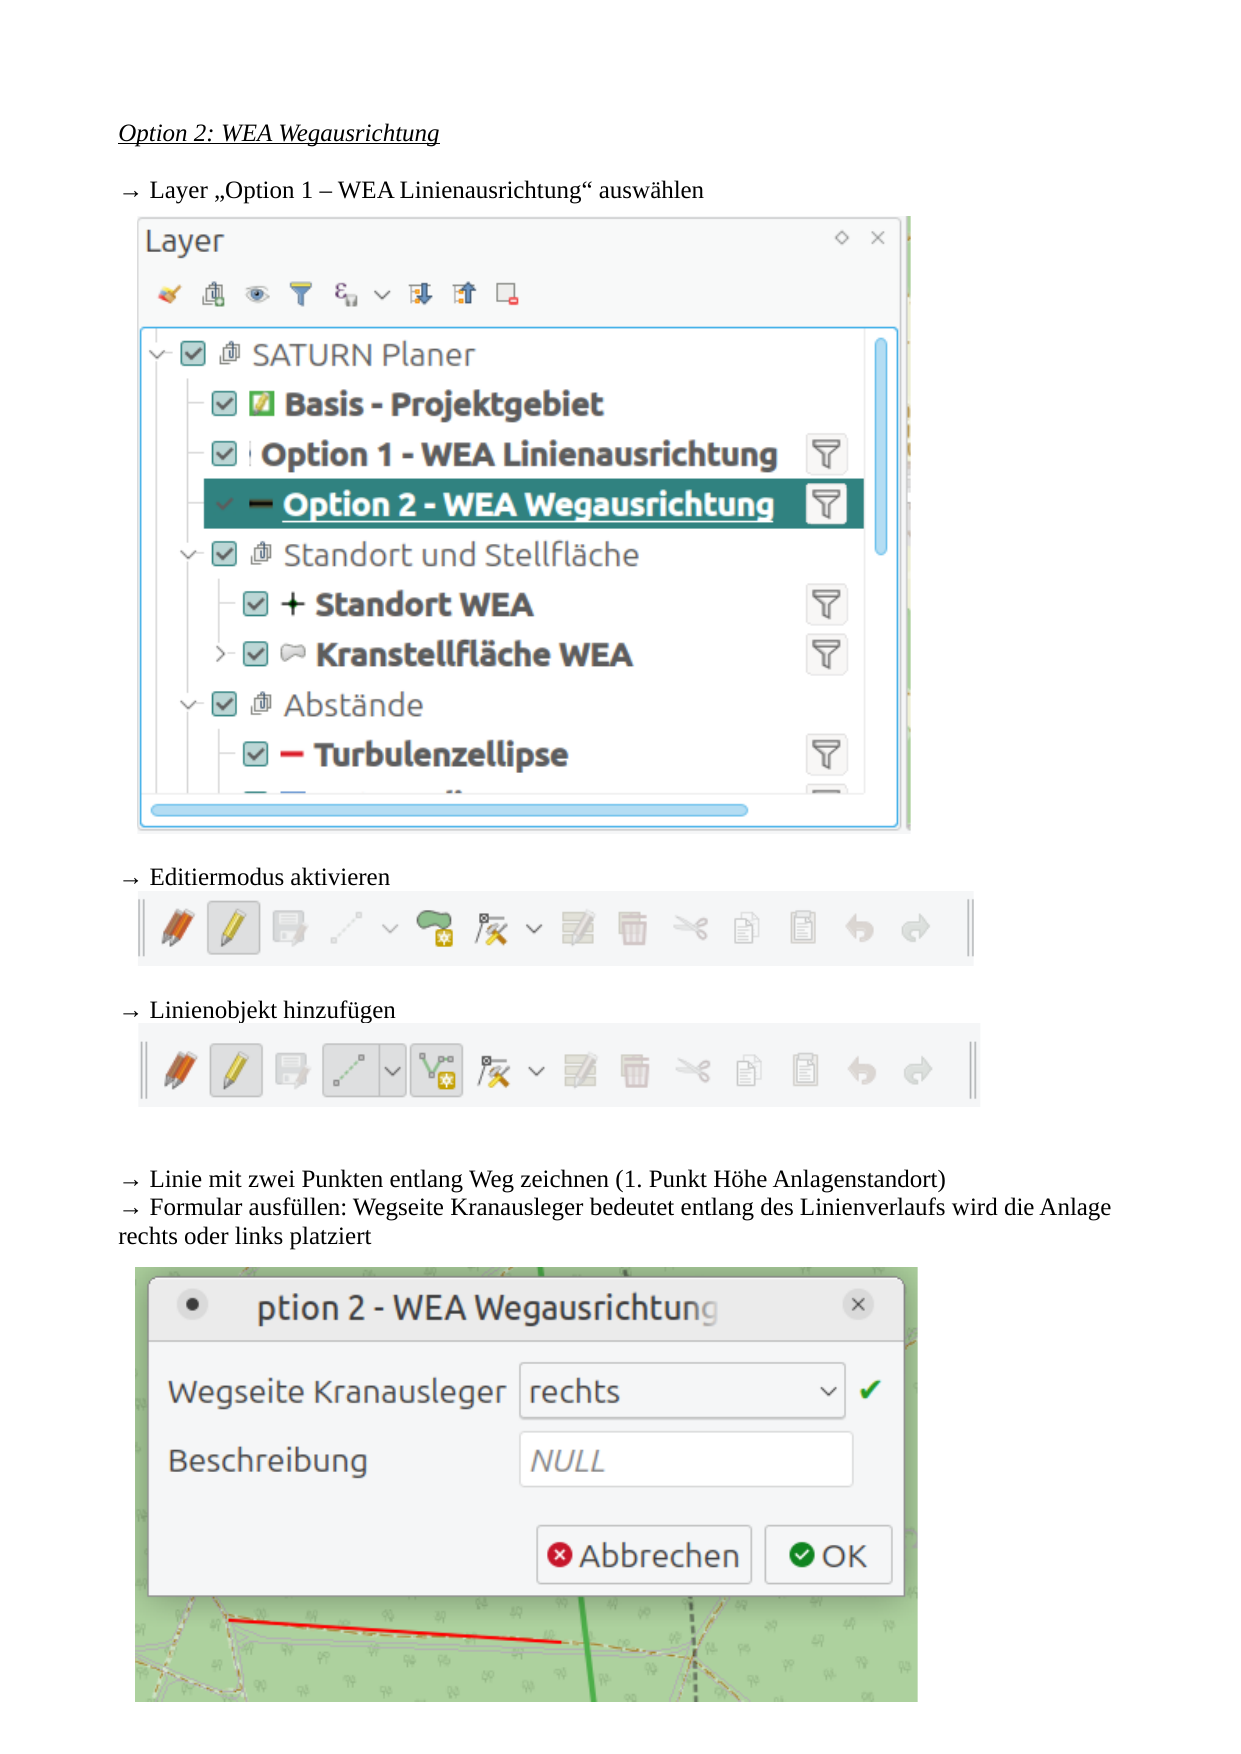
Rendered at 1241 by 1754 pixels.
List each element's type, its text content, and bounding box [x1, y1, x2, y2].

text → Formular ausfüllen: Wegseite Kranausleger bedeutet entlang des Linienverlaufs wird die Anlage rechts oder links platziert [118, 1192, 1122, 1250]
picture [135, 1267, 918, 1702]
picture [137, 891, 974, 966]
picture [137, 216, 911, 834]
text → Editiermodus aktivieren [118, 862, 1122, 891]
text → Layer „Option 1 – WEA Linienausrichtung“ auswählen [118, 176, 1122, 204]
picture [138, 1023, 981, 1107]
text → Linie mit zwei Punkten entlang Weg zeichnen (1. Punkt Höhe Anlagenstandort) [118, 1164, 1122, 1192]
text → Linienobjekt hinzufügen [118, 995, 1122, 1023]
text Option 2: WEA Wegausrichtung [118, 118, 1122, 147]
